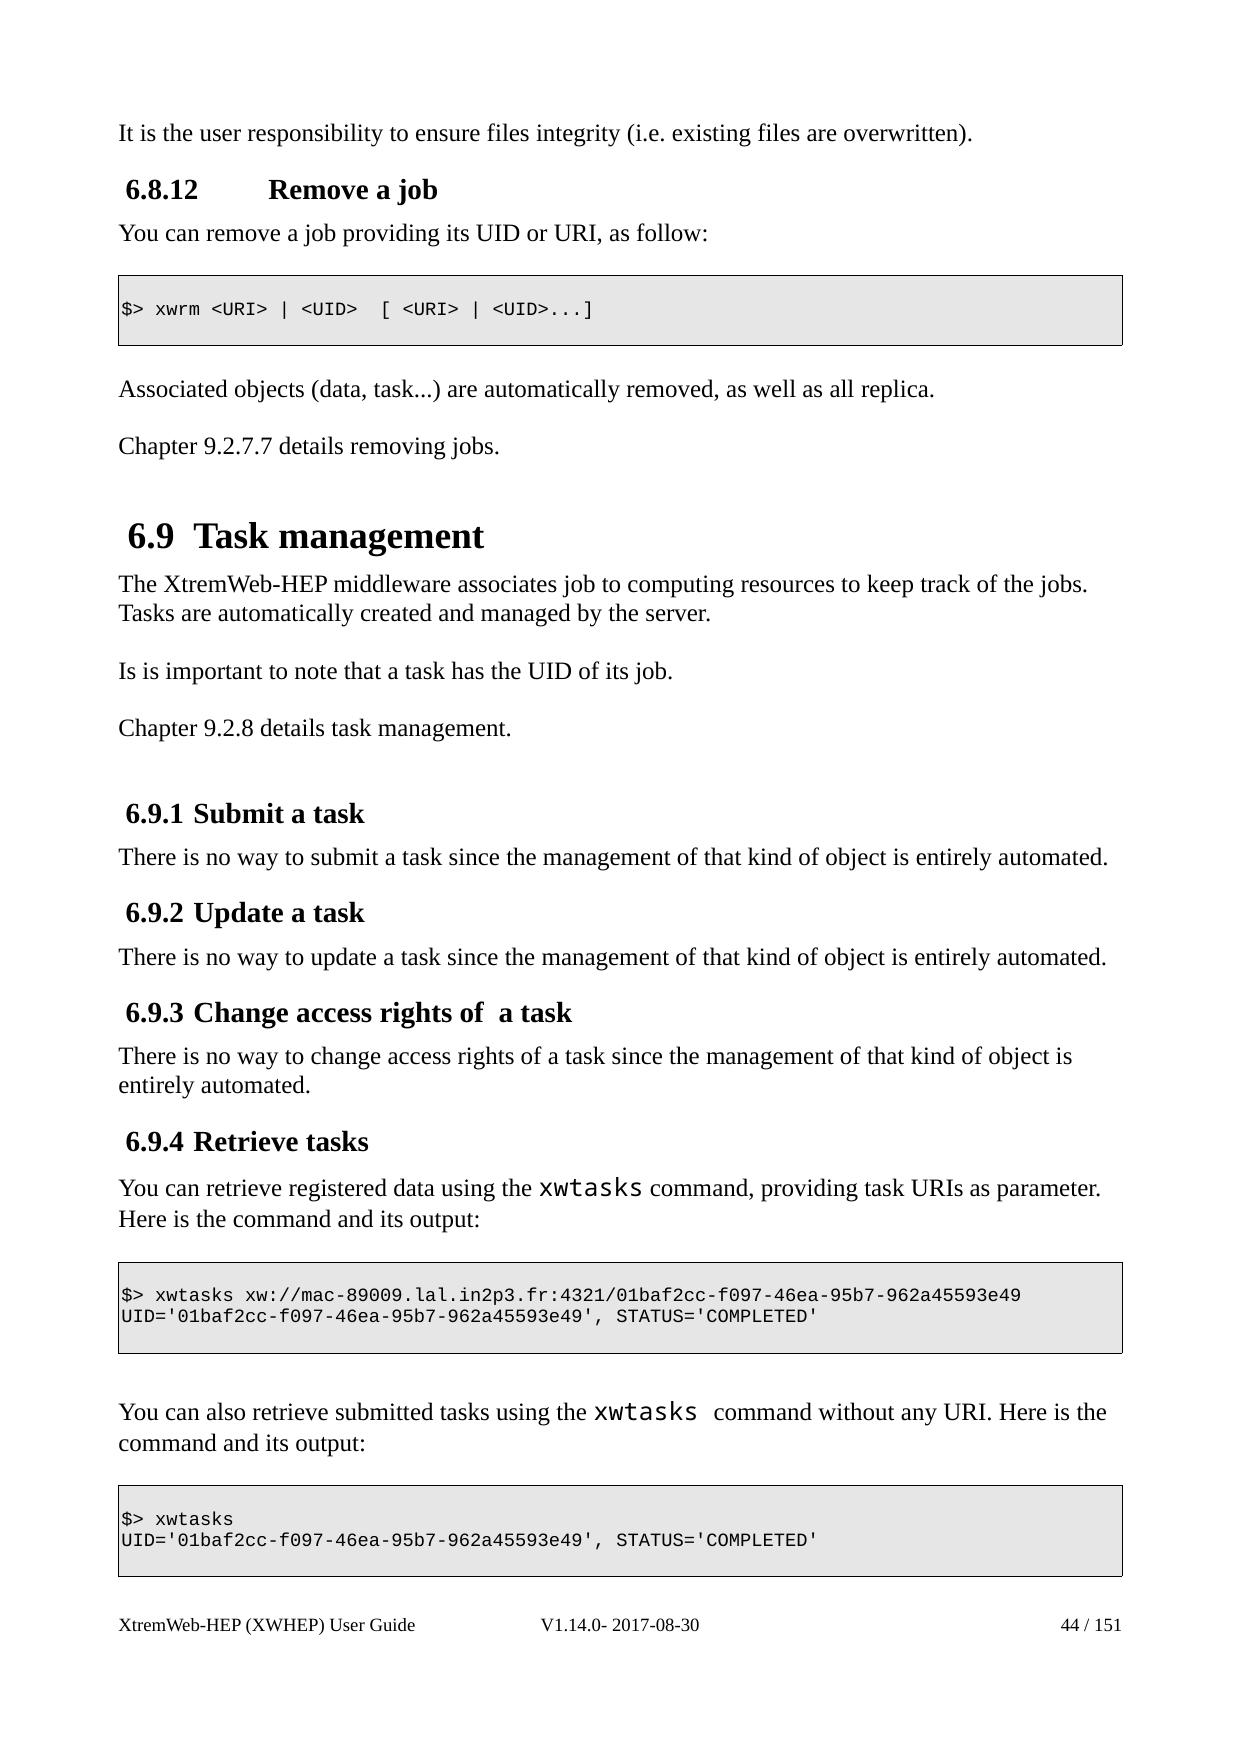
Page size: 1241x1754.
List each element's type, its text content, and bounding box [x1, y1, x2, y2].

text You can remove a job providing its UID or URI, as follow: [118, 218, 1122, 247]
text $> xwrm <URI> | <UID> [ <URI> | <UID>...] [119, 297, 1122, 318]
text You can retrieve registered data using the xwtasks command, providing task URIs as parameter. Here is the command and its output: [118, 1170, 1122, 1233]
subtitle Change access rights of a task [118, 995, 1122, 1029]
text UID='01baf2cc-f097-46ea-95b7-962a45593e49', STATUS='COMPLETED' [119, 1528, 1122, 1549]
subtitle Submit a task [118, 796, 1122, 829]
subtitle Update a task [118, 896, 1122, 929]
text UID='01baf2cc-f097-46ea-95b7-962a45593e49', STATUS='COMPLETED' [119, 1304, 1122, 1325]
subtitle Remove a job [118, 172, 1122, 205]
text You can also retrieve submitted tasks using the xwtasks command without any URI. Here is the command and its output: [118, 1394, 1122, 1457]
subtitle Task management [118, 514, 1122, 557]
text It is the user responsibility to ensure files integrity (i.e. existing files are overwritten). [118, 118, 1122, 147]
text Associated objects (data, task...) are automatically removed, as well as all replica. [118, 374, 1122, 403]
text $> xwtasks xw://mac-89009.lal.in2p3.fr:4321/01baf2cc-f097-46ea-95b7-962a45593e49 [119, 1283, 1122, 1304]
text Chapter 9.2.8 details task management. [118, 713, 1122, 742]
subtitle Retrieve tasks [118, 1124, 1122, 1157]
text Is is important to note that a task has the UID of its job. [118, 656, 1122, 684]
text The XtremWeb-HEP middleware associates job to computing resources to keep track of the jobs. Tasks are automatically created and managed by the server. [118, 569, 1122, 627]
text Chapter 9.2.7.7 details removing jobs. [118, 431, 1122, 460]
text $> xwtasks [119, 1507, 1122, 1528]
text There is no way to update a task since the management of that kind of object is entirely automated. [118, 942, 1122, 970]
text There is no way to change access rights of a task since the management of that kind of object is entirely automated. [118, 1041, 1122, 1099]
text There is no way to submit a task since the management of that kind of object is entirely automated. [118, 842, 1122, 871]
